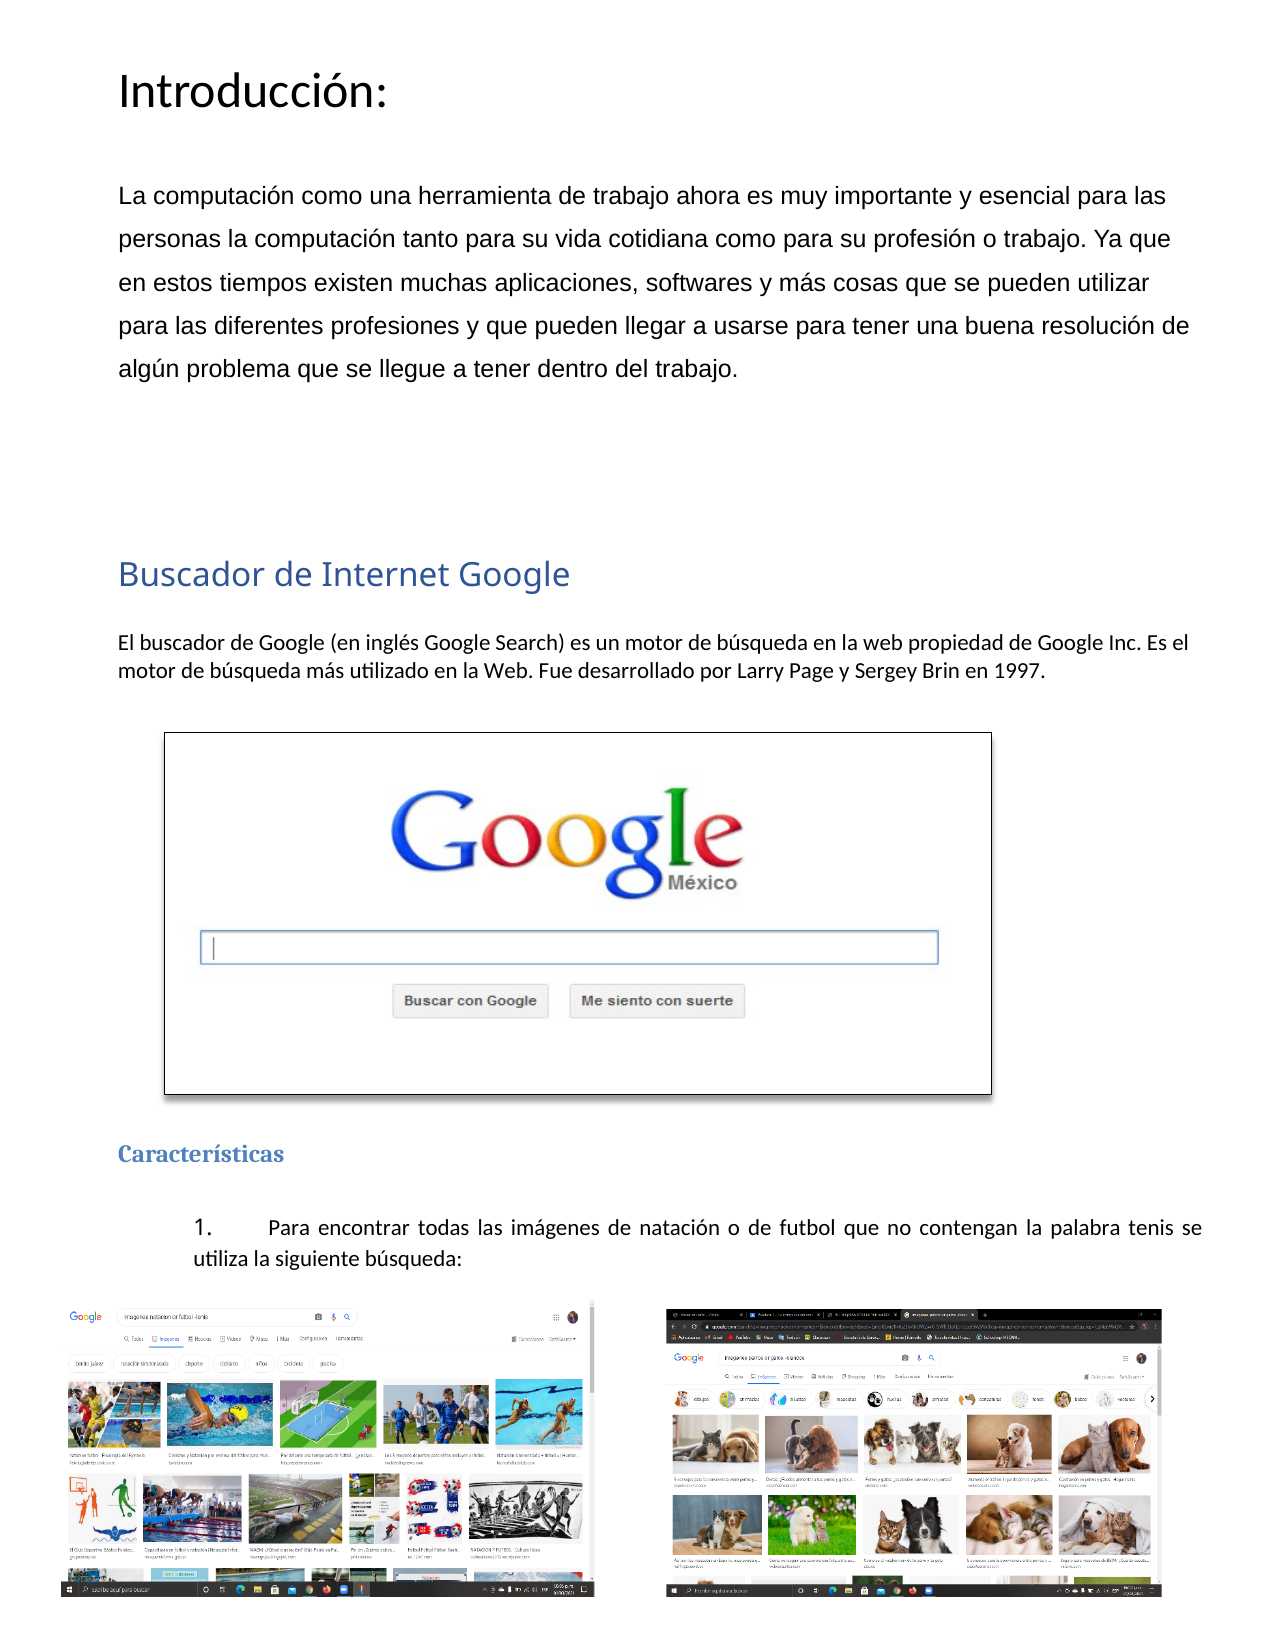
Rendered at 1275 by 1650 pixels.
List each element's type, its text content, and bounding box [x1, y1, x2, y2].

subtitle Buscador de Internet Google [118, 551, 1205, 597]
text Introducción: [118, 59, 1205, 120]
list Para encontrar todas las imágenes de natación o de futbol que no contengan la palabra tenis se utiliza la siguiente búsqueda: [193, 1211, 1205, 1273]
text El buscador de Google (en inglés Google Search) es un motor de búsqueda en la web propiedad de Google Inc. Es el motor de búsqueda más utilizado en la Web. Fue desarrollado por Larry Page y Sergey Brin en 1997. [118, 628, 1205, 684]
text La computación como una herramienta de trabajo ahora es muy importante y esencial para las personas la computación tanto para su vida cotidiana como para su profesión o trabajo. Ya que en estos tiempos existen muchas aplicaciones, softwares y más cosas que se pueden utilizar para las diferentes profesiones y que pueden llegar a usarse para tener una buena resolución de algún problema que se llegue a tener dentro del trabajo. [118, 181, 1205, 382]
